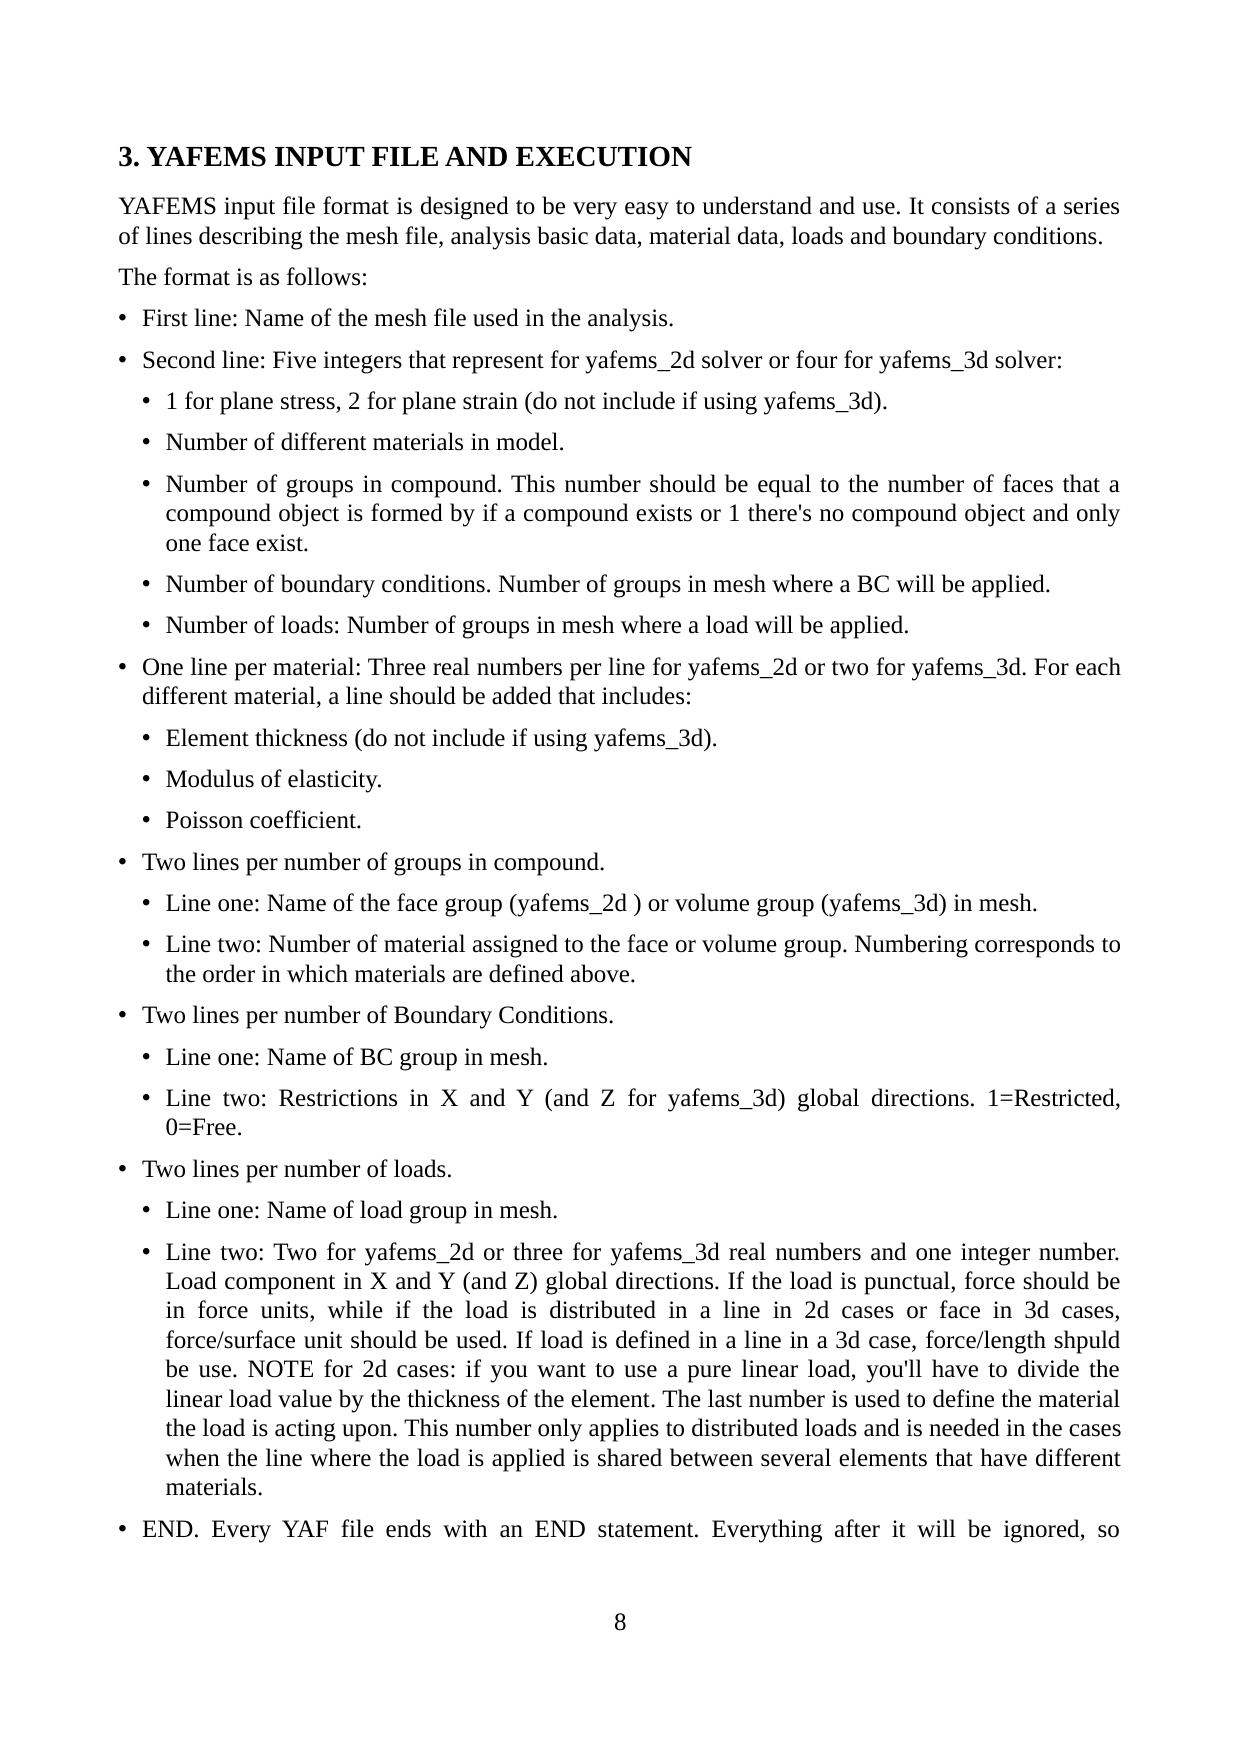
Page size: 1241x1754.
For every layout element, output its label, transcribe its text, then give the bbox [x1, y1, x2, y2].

list Line two: Restrictions in X and Y (and Z for yafems_3d) global directions. 1=Restricted, 0=Free. [142, 1083, 1122, 1142]
subtitle 3. YAFEMS INPUT FILE AND EXECUTION [118, 143, 1122, 173]
list Poisson coefficient. [142, 805, 1122, 835]
list Number of loads: Number of groups in mesh where a load will be applied. [142, 610, 1122, 640]
list First line: Name of the mesh file used in the analysis. [118, 303, 1122, 333]
text YAFEMS input file format is designed to be very easy to understand and use. It consists of a series of lines describing the mesh file, analysis basic data, material data, loads and boundary conditions. [118, 191, 1122, 250]
list Two lines per number of loads. [118, 1154, 1122, 1183]
list Line two: Number of material assigned to the face or volume group. Numbering corresponds to the order in which materials are defined above. [142, 929, 1122, 988]
list Modulus of elasticity. [142, 764, 1122, 793]
list Two lines per number of Boundary Conditions. [118, 1000, 1122, 1029]
list Line one: Name of the face group (yafems_2d ) or volume group (yafems_3d) in mesh. [142, 888, 1122, 917]
list Number of different materials in model. [142, 427, 1122, 457]
list Line one: Name of load group in mesh. [142, 1195, 1122, 1224]
list Line one: Name of BC group in mesh. [142, 1041, 1122, 1071]
list Element thickness (do not include if using yafems_3d). [142, 722, 1122, 752]
text The format is as follows: [118, 262, 1122, 291]
list Second line: Five integers that represent for yafems_2d solver or four for yafems_3d solver: [118, 344, 1122, 374]
list END. Every YAF file ends with an END statement. Everything after it will be ignored, so [118, 1513, 1122, 1543]
list Number of boundary conditions. Number of groups in mesh where a BC will be applied. [142, 569, 1122, 598]
list 1 for plane stress, 2 for plane strain (do not include if using yafems_3d). [142, 386, 1122, 415]
list Line two: Two for yafems_2d or three for yafems_3d real numbers and one integer number. Load component in X and Y (and Z) global directions. If the load is punctual, force should be in force units, while if the load is distributed in a line in 2d cases or face in 3d cases, force/surface unit should be used. If load is defined in a line in a 3d case, force/length shpuld be use. NOTE for 2d cases: if you want to use a pure linear load, you'll have to divide the linear load value by the thickness of the element. The last number is used to define the material the load is acting upon. This number only applies to distributed loads and is needed in the cases when the line where the load is applied is shared between several elements that have different materials. [142, 1236, 1122, 1502]
list Two lines per number of groups in compound. [118, 847, 1122, 876]
list One line per material: Three real numbers per line for yafems_2d or two for yafems_3d. For each different material, a line should be added that includes: [118, 652, 1122, 711]
list Number of groups in compound. This number should be equal to the number of faces that a compound object is formed by if a compound exists or 1 there's no compound object and only one face exist. [142, 469, 1122, 557]
